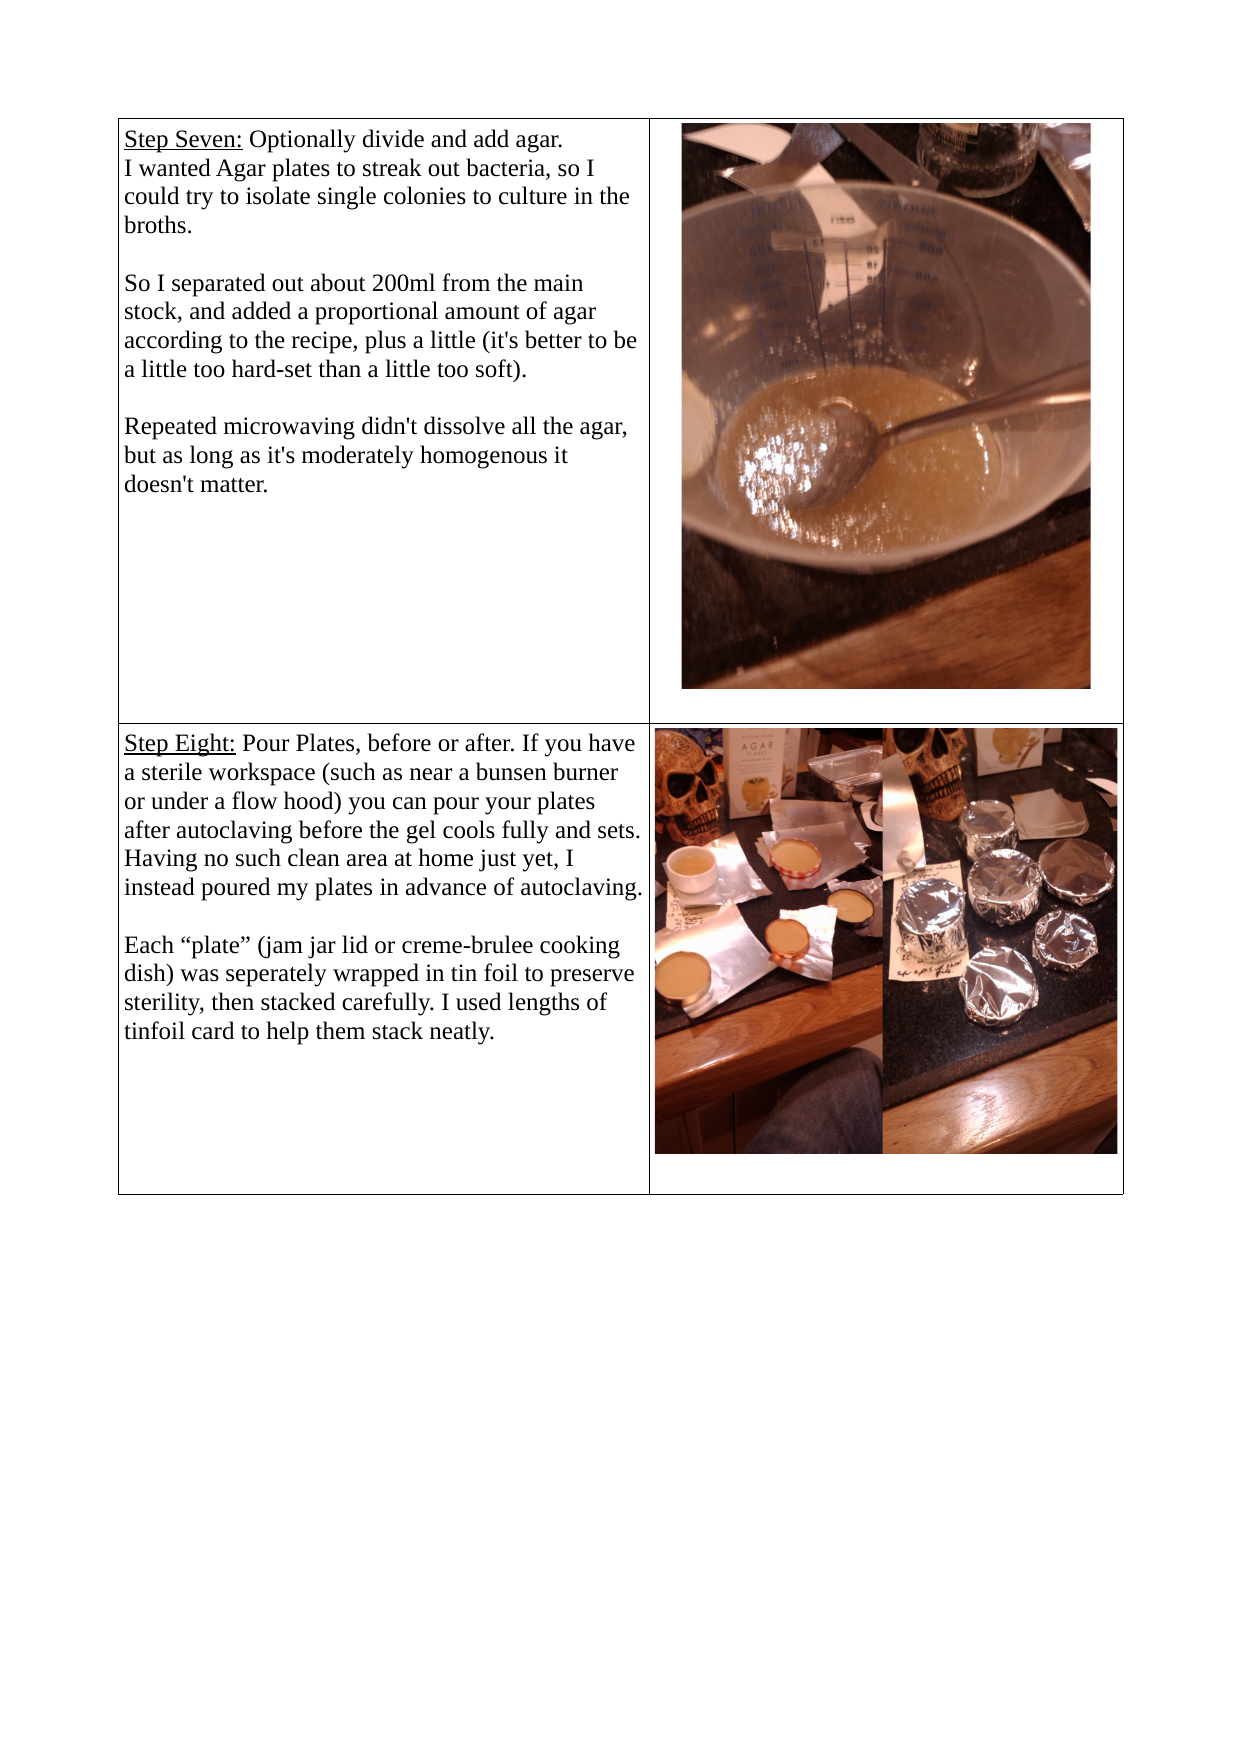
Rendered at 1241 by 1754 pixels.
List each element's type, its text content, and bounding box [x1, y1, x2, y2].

table_cell [650, 729, 1123, 1194]
picture [654, 728, 1118, 1154]
picture [681, 123, 1091, 689]
table_cell Step Seven: Optionally divide and add agar. I wanted Agar plates to streak out bacteria, so I could try to isolate single colonies to culture in the broths. So I separated out about 200ml from the main stock, and added a proportional amount of agar according to the recipe, plus a little (it's better to be a little too hard-set than a little too soft). Repeated microwaving didn't dissolve all the agar, but as long as it's moderately homogenous it doesn't matter. [119, 119, 649, 723]
table_cell [650, 119, 1123, 723]
table_cell [650, 724, 1123, 728]
table_cell Step Eight: Pour Plates, before or after. If you have a sterile workspace (such as near a bunsen burner or under a flow hood) you can pour your plates after autoclaving before the gel cools fully and sets. Having no such clean area at home just yet, I instead poured my plates in advance of autoclaving. Each “plate” (jam jar lid or creme-brulee cooking dish) was seperately wrapped in tin foil to preserve sterility, then stacked carefully. I used lengths of tinfoil card to help them stack neatly. [119, 724, 649, 1194]
